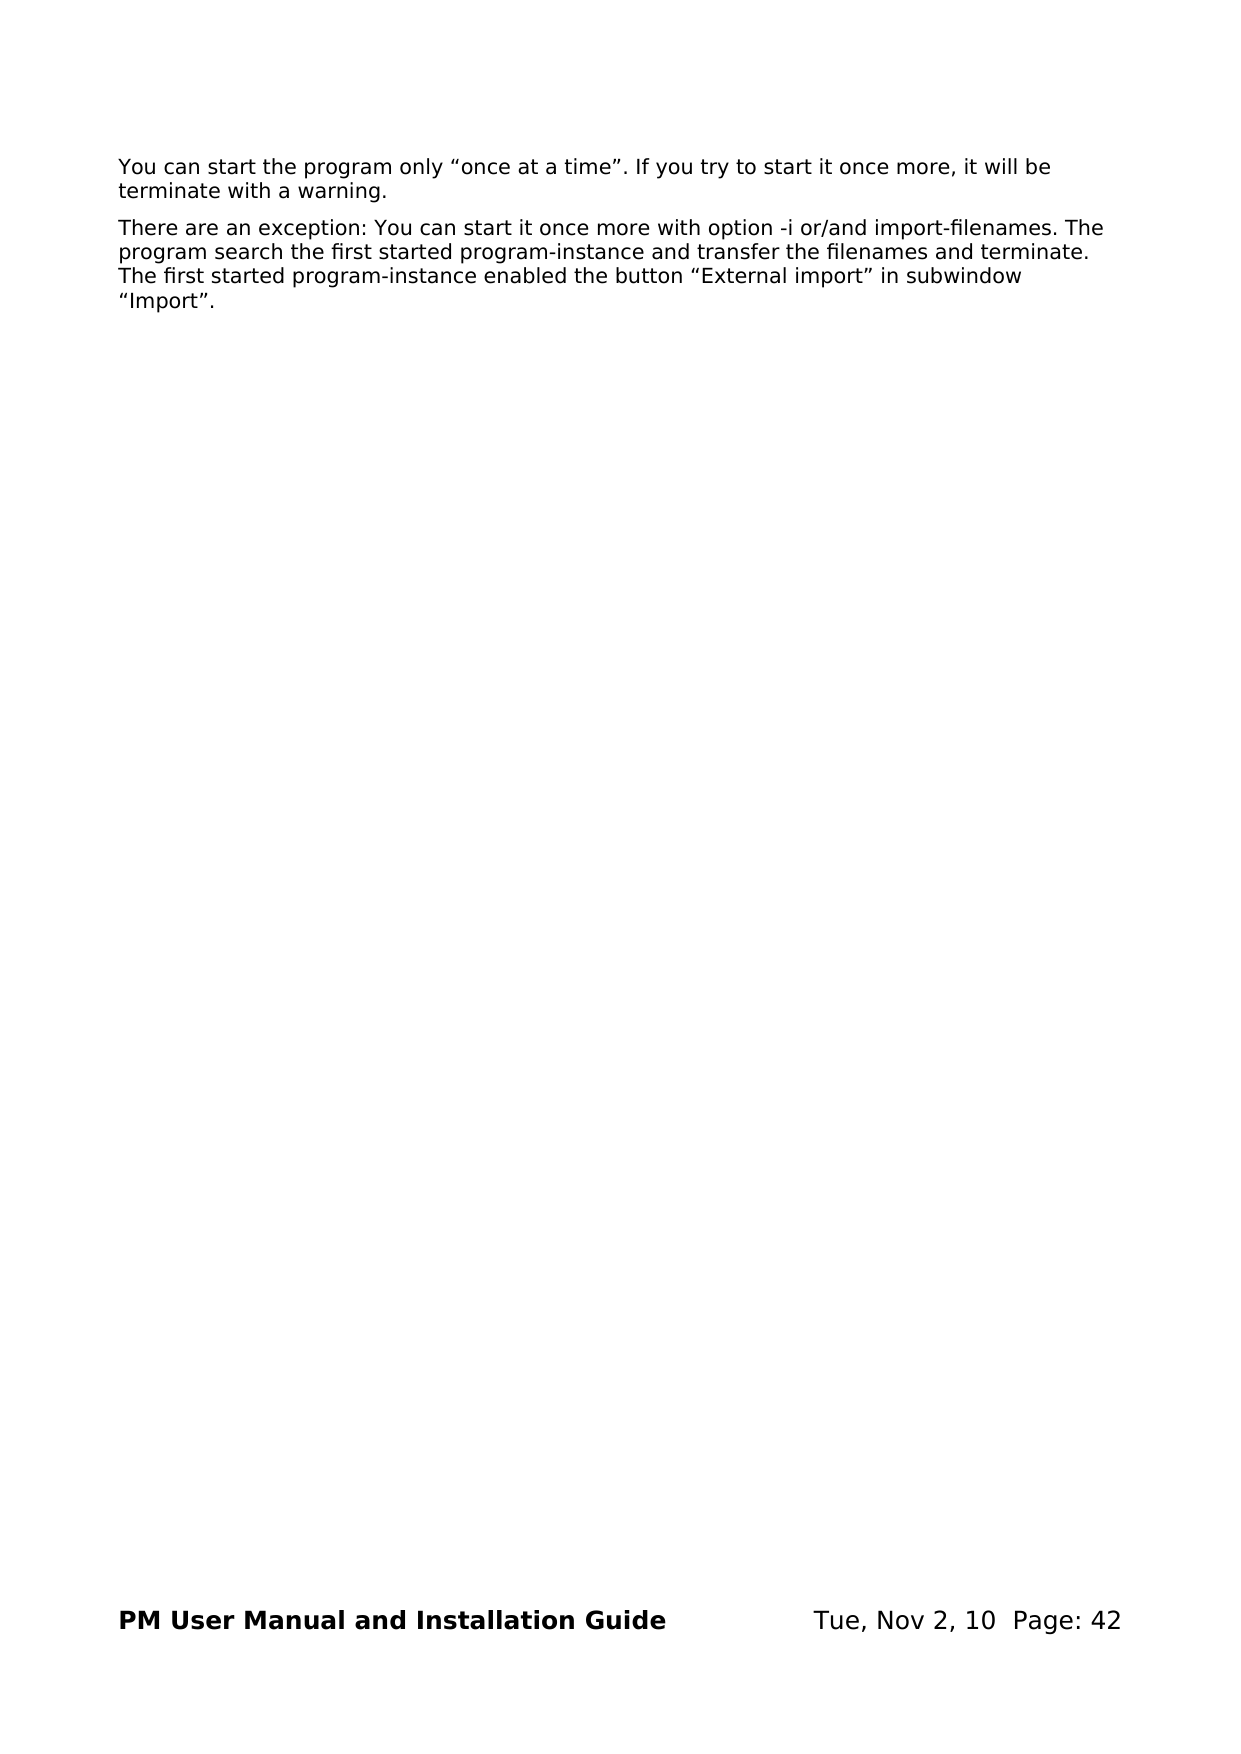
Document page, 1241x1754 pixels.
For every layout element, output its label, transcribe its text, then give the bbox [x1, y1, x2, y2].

text There are an exception: You can start it once more with option -i or/and import-filenames. The program search the first started program-instance and transfer the filenames and terminate. The first started program-instance enabled the button “External import” in subwindow “Import”. [118, 216, 1122, 313]
text You can start the program only “once at a time”. If you try to start it once more, it will be terminate with a warning. [118, 155, 1122, 203]
